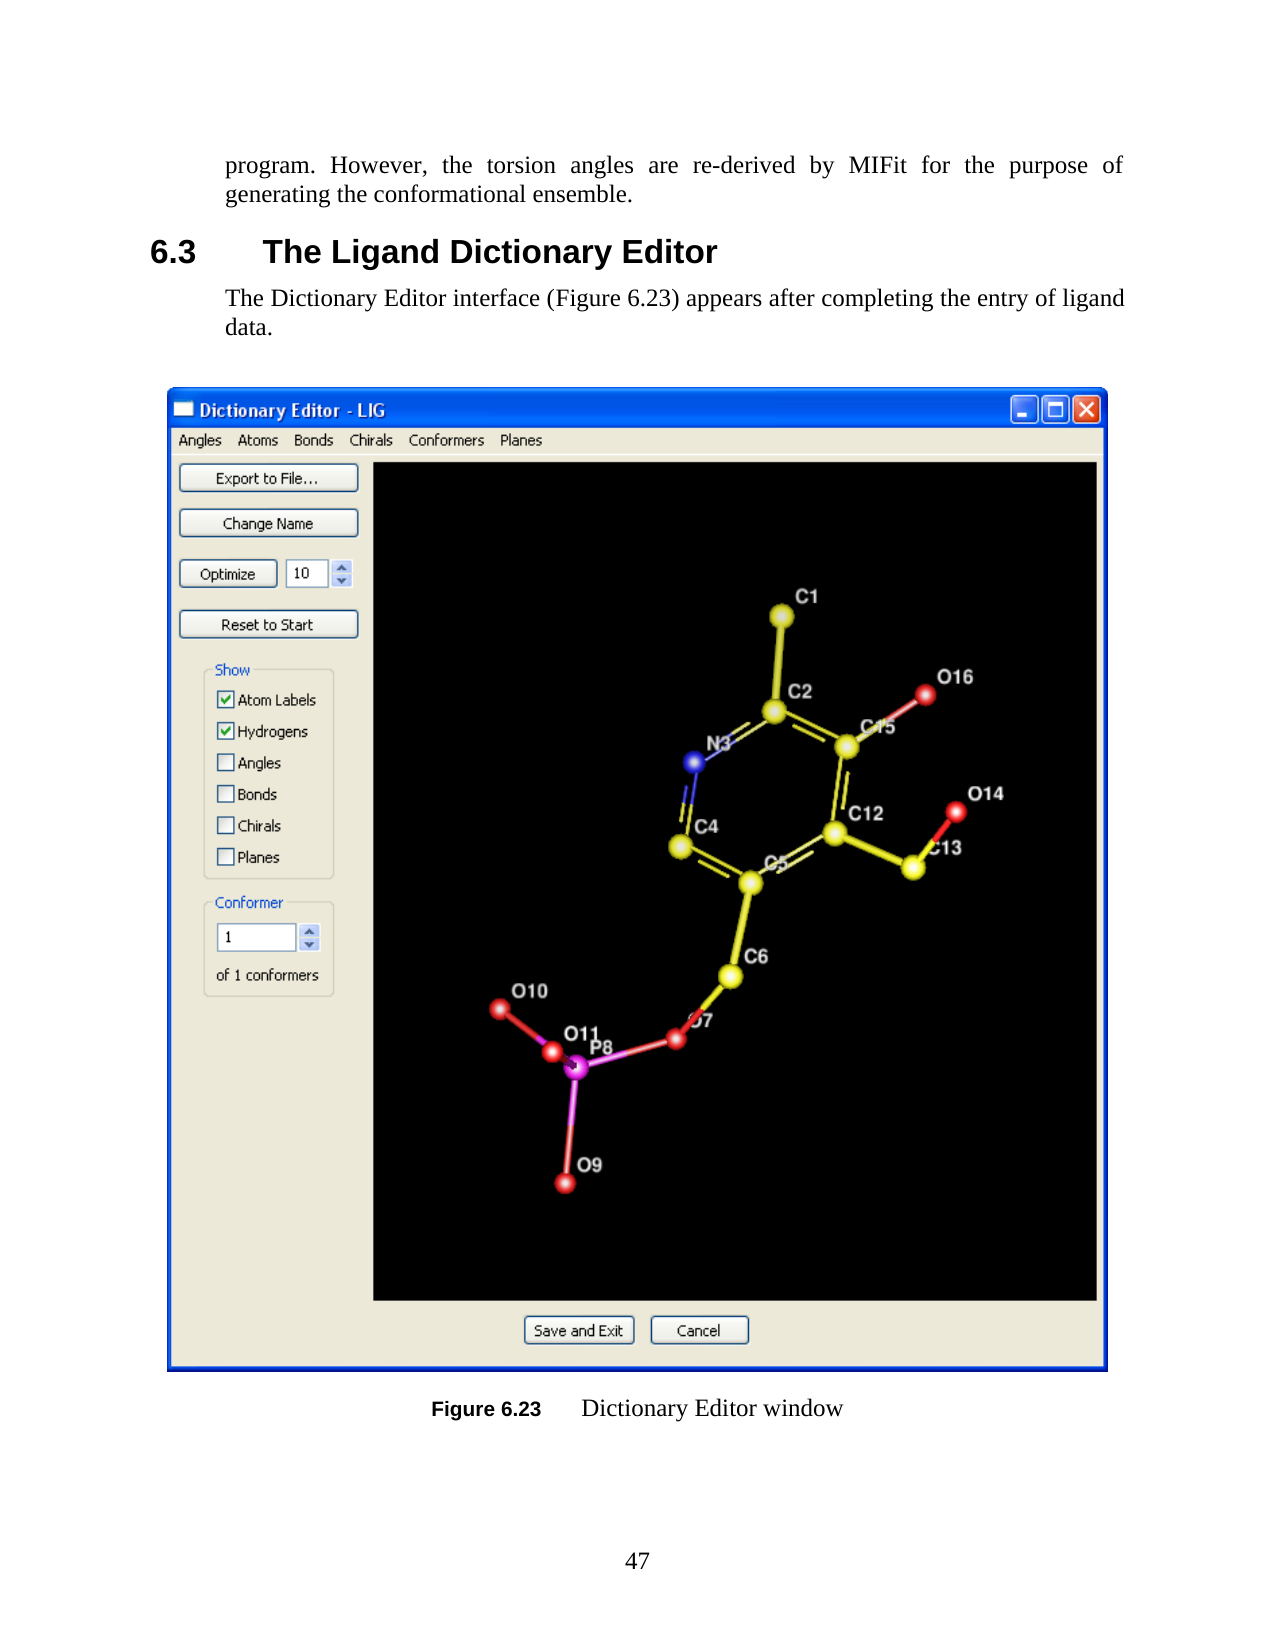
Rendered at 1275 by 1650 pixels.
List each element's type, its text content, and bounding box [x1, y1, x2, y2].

text Figure 6.23 Dictionary Editor window [150, 1393, 1125, 1422]
picture [167, 387, 1108, 1372]
subtitle The Ligand Dictionary Editor [150, 232, 1125, 271]
text program. However, the torsion angles are re-derived by MIFit for the purpose of generating the conformational ensemble. [225, 150, 1125, 207]
text The Dictionary Editor interface (Figure 6.23) appears after completing the entry of ligand data. [225, 283, 1125, 341]
